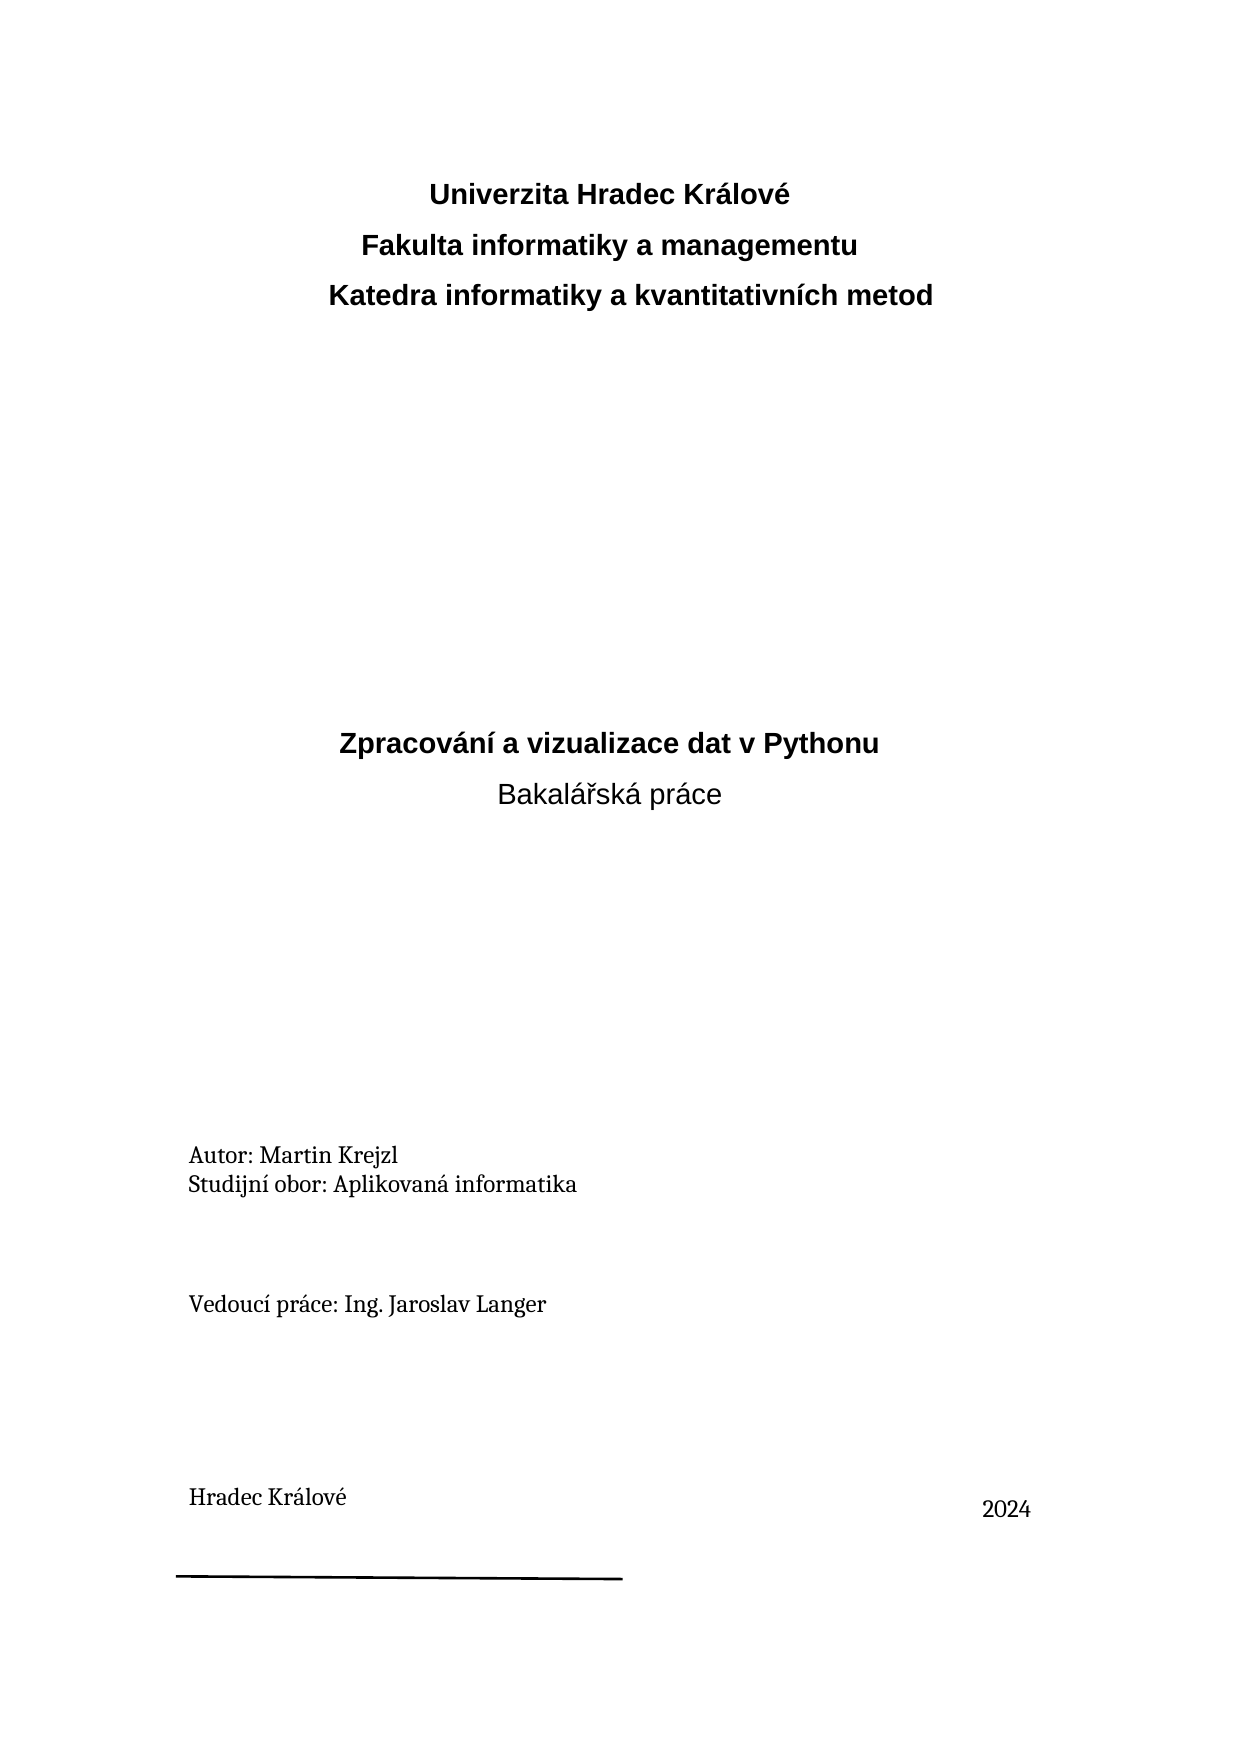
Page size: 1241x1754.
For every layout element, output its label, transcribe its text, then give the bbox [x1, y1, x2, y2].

table_header [1042, 177, 1063, 396]
table_header Univerzita Hradec Králové Fakulta informatiky a managementu Katedra informatiky a kvantitativních metod [177, 177, 1042, 396]
table_cell [1042, 396, 1063, 1141]
table_cell [1042, 1290, 1063, 1483]
table_cell Zpracování a vizualizace dat v Pythonu Bakalářská práce [177, 396, 1042, 1141]
table_cell [1042, 1483, 1063, 1524]
table_cell Vedoucí práce: Ing. Jaroslav Langer [177, 1290, 1042, 1483]
table_cell [177, 1524, 1063, 1577]
table_cell Autor: Martin Krejzl Studijní obor: Aplikovaná informatika [177, 1141, 1042, 1289]
table_cell Hradec Králové [177, 1483, 610, 1524]
table_cell 2024 [610, 1483, 1042, 1524]
table_cell [1042, 1141, 1063, 1289]
